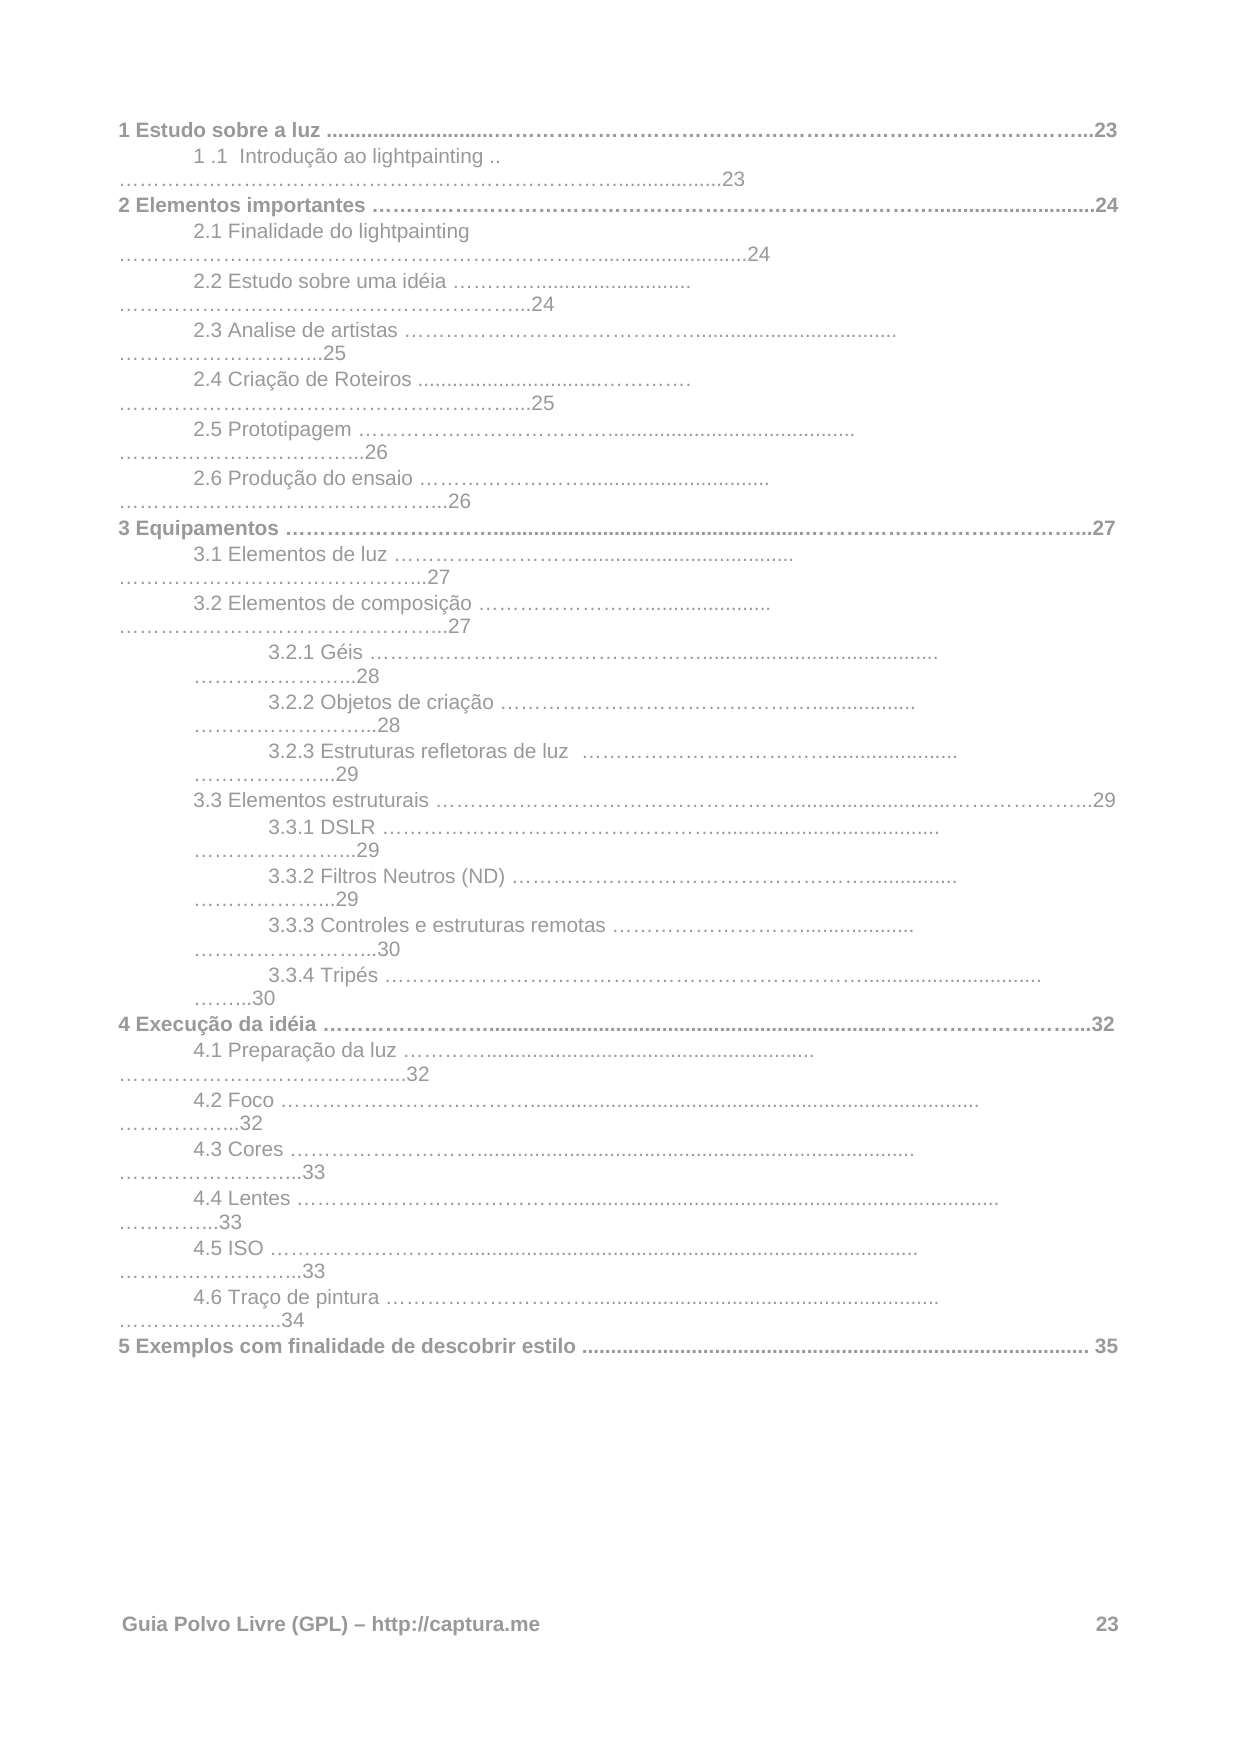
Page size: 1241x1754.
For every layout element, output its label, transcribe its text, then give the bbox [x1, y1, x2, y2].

text 4.1 Preparação da luz ………….........................................................…………………………………...32 [118, 1039, 1122, 1085]
text 3.3 Elementos estruturais ……………………………………………............................………………...29 [193, 789, 1122, 812]
text 2.3 Analise de artistas ……………………………………...................................………………………...25 [118, 318, 1122, 365]
text 3.3.3 Controles e estruturas remotas ………………………....................……………………...30 [193, 914, 1122, 960]
text 2.2 Estudo sobre uma idéia …………...........................…………………………………………………...24 [118, 269, 1122, 316]
text 3.3.1 DSLR ………………………………………….......................................…………………...29 [193, 815, 1122, 862]
text 2.6 Produção do ensaio ……………………................................………………………………………...26 [118, 467, 1122, 513]
text 3 Equipamentos …………………………......................................................…………………………………...27 [118, 516, 1122, 539]
text 2.1 Finalidade do lightpainting ……………………………………………………………..........................24 [118, 220, 1122, 266]
text 2.4 Criação de Roteiros ................................………….…………………………………………………...25 [118, 368, 1122, 414]
text 1 Estudo sobre a luz .............................…………………………………………………………………………...23 [118, 118, 1122, 141]
text 4.6 Traço de pintura …………………………............................................................…………………...34 [118, 1286, 1122, 1332]
text 4.2 Foco ………………………………..............................................................................……………...32 [118, 1088, 1122, 1135]
text 4 Execução da idéia …………………….....................................................................………………………...32 [118, 1013, 1122, 1036]
text 4.3 Cores ………………………............................................................................……………………...33 [118, 1138, 1122, 1184]
text 2 Elementos importantes ………………………………………………………………………............................24 [118, 194, 1122, 217]
text 3.1 Elementos de luz ……………………….....................................……………………………………...27 [118, 542, 1122, 589]
text 3.2.3 Estruturas refletoras de luz ………………………………......................………………...29 [193, 740, 1122, 786]
text 5 Exemplos com finalidade de descobrir estilo ........................................................................................ 35 [118, 1335, 1122, 1358]
text 3.3.2 Filtros Neutros (ND) ……………………………………………................………………...29 [193, 864, 1122, 911]
text 1 .1 Introdução ao lightpainting ..………………………………………………………………..................23 [118, 144, 1122, 191]
text 4.4 Lentes …………………………………...........................................................................…………...33 [118, 1187, 1122, 1233]
text 3.3.4 Tripés ……………………………………………………………...............................……...30 [193, 963, 1122, 1010]
text 2.5 Prototipagem ………………………………...........................................……………………………...26 [118, 417, 1122, 464]
text 4.5 ISO ………………………................................................................................……………………...33 [118, 1236, 1122, 1283]
text 3.2.1 Géis ………………………………………….........................................…………………...28 [193, 641, 1122, 687]
text 3.2.2 Objetos de criação ………………………………………..................……………………...28 [193, 690, 1122, 737]
text 3.2 Elementos de composição ……………………......................………………………………………...27 [118, 592, 1122, 638]
